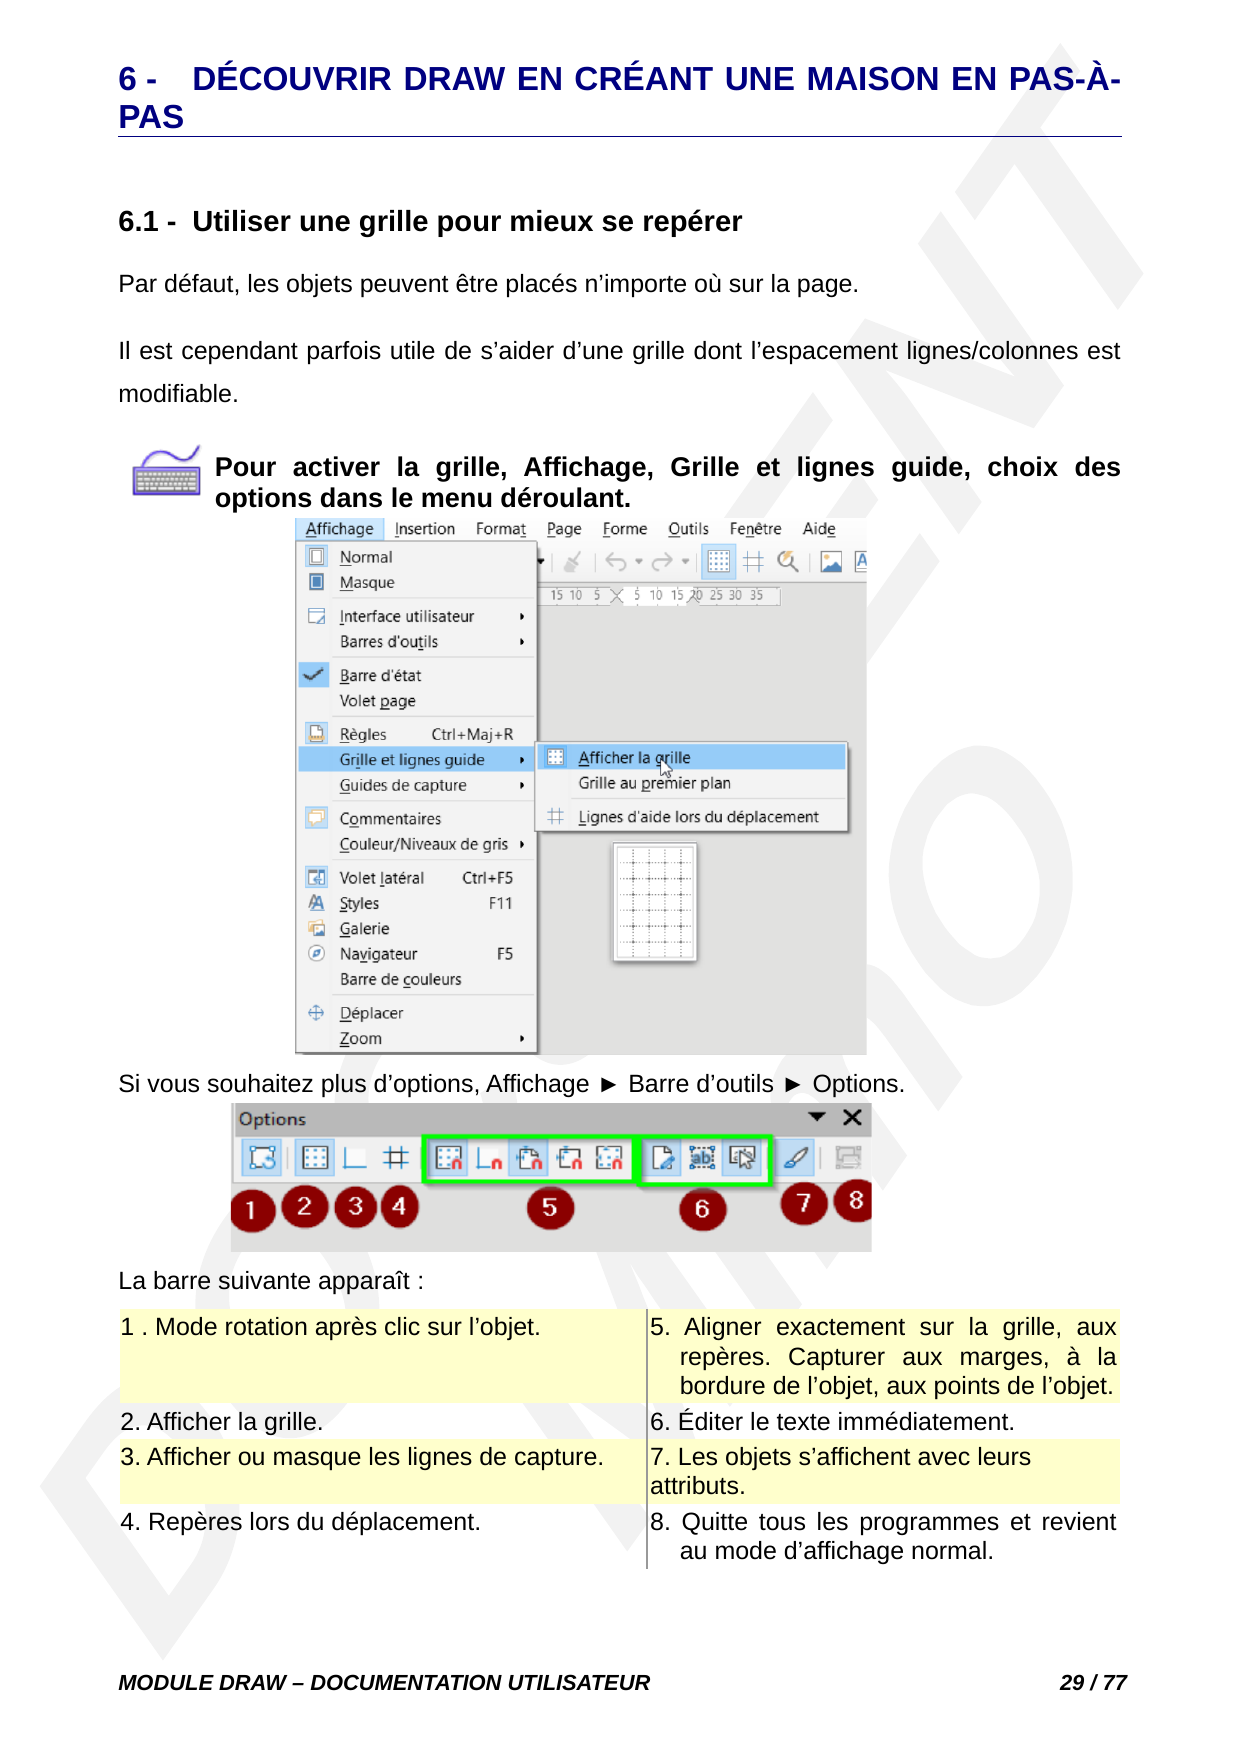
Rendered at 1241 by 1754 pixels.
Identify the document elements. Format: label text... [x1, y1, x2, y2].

picture [230, 1103, 872, 1252]
table_cell 8. Quitte tous les programmes et revient au mode d’affichage normal. [648, 1504, 1120, 1568]
table_header 1 . Mode rotation après clic sur l’objet. [120, 1309, 646, 1403]
text Si vous souhaitez plus d’options, Affichage ► Barre d’outils ► Options. [118, 537, 1122, 1097]
picture [295, 518, 867, 1055]
table_cell 7. Les objets s’affichent avec leurs attributs. [648, 1439, 1120, 1504]
text Par défaut, les objets peuvent être placés n’importe où sur la page. [118, 269, 1122, 298]
subtitle Utiliser une grille pour mieux se repérer [118, 204, 1122, 237]
table_cell 3. Afficher ou masque les lignes de capture. [120, 1439, 646, 1504]
text La barre suivante apparaît : [118, 1136, 1122, 1295]
subtitle Découvrir Draw en créant une maison en pas-à-pas [118, 59, 1122, 136]
text Pour activer la grille, Affichage, Grille et lignes guide, choix des options dans le menu déroulant. [118, 451, 1122, 514]
table_cell 4. Repères lors du déplacement. [120, 1504, 646, 1568]
table_cell 6. Éditer le texte immédiatement. [648, 1404, 1120, 1439]
table_cell 2. Afficher la grille. [120, 1404, 646, 1439]
text Il est cependant parfois utile de s’aider d’une grille dont l’espacement lignes/colonnes est modifiable. [118, 336, 1122, 408]
table_header 5. Aligner exactement sur la grille, aux repères. Capturer aux marges, à la bordure de l’objet, aux points de l’objet. [648, 1309, 1120, 1403]
picture [128, 434, 203, 509]
